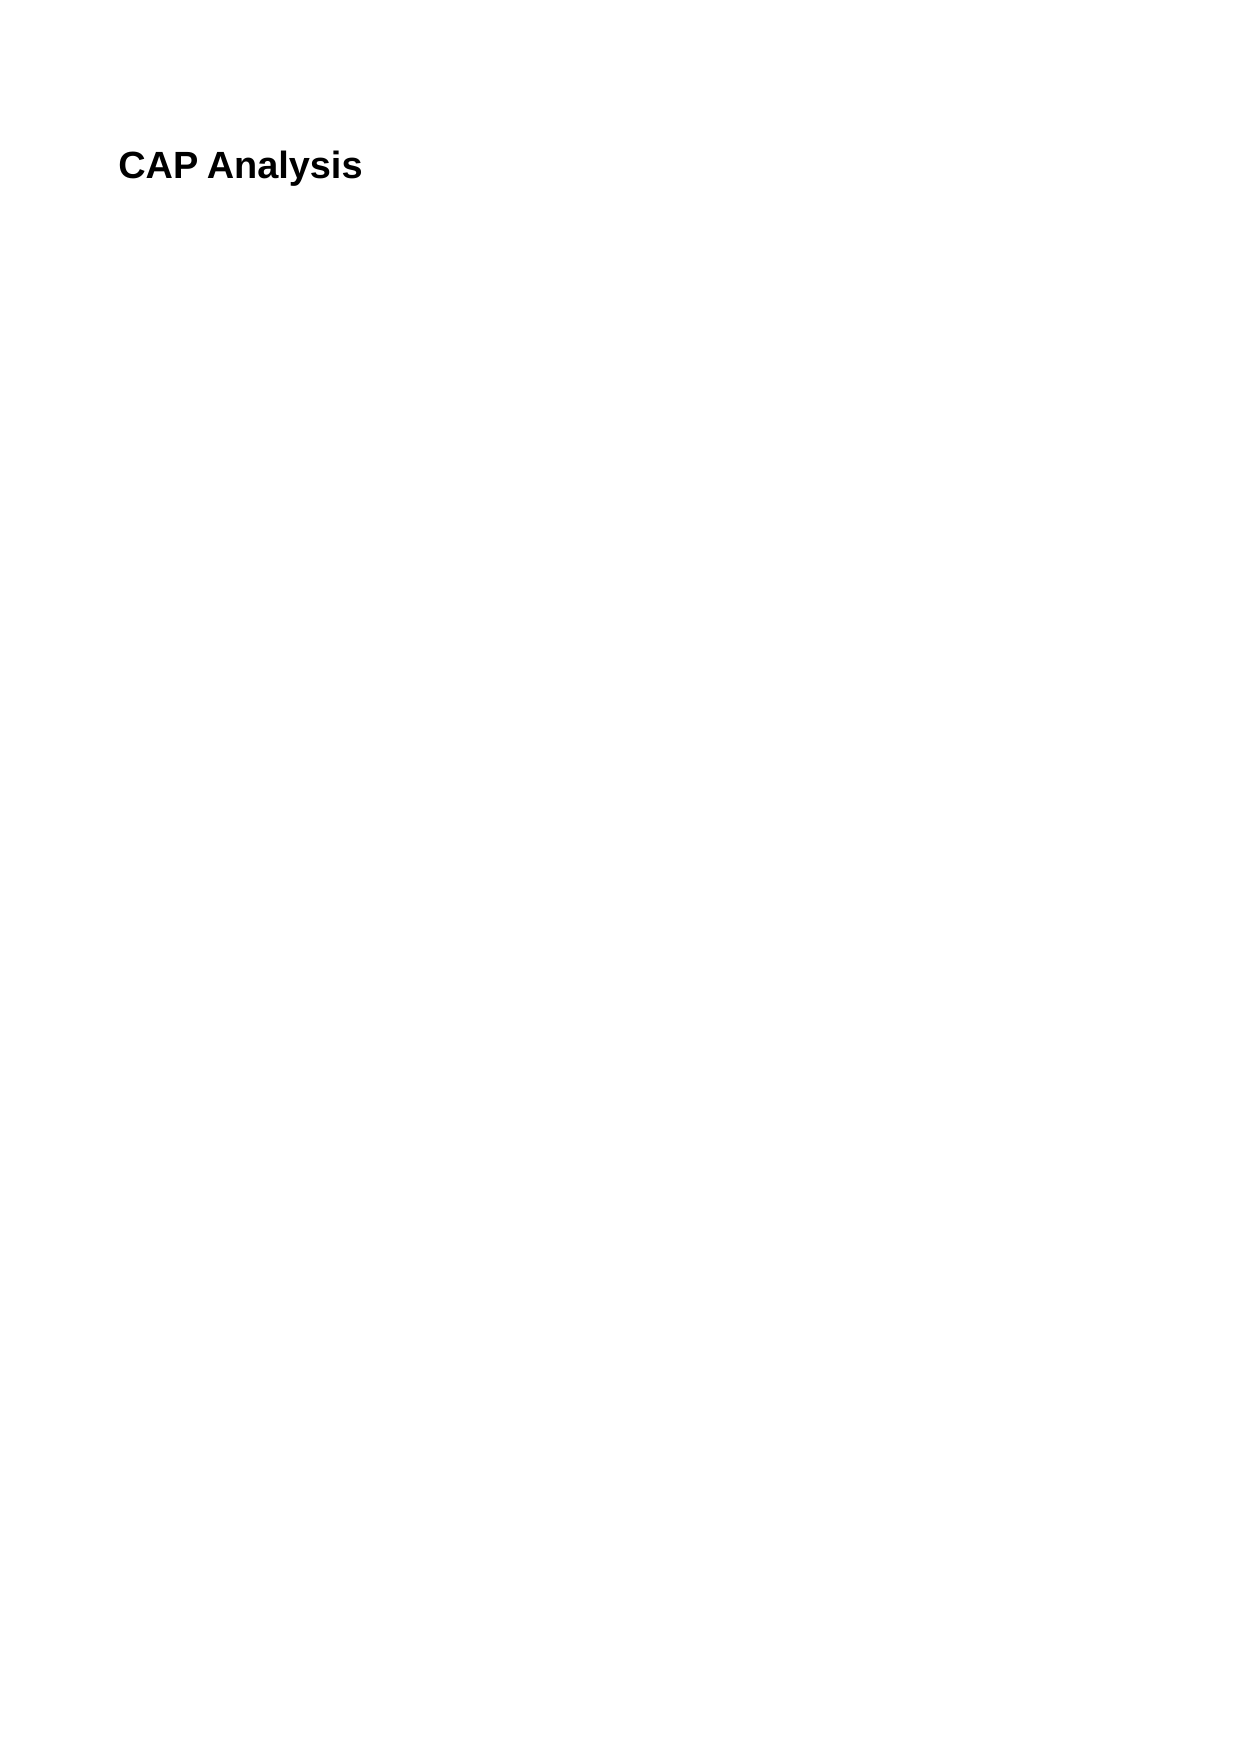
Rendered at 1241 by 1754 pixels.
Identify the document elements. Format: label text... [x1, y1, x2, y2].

subtitle CAP Analysis [118, 143, 1122, 187]
